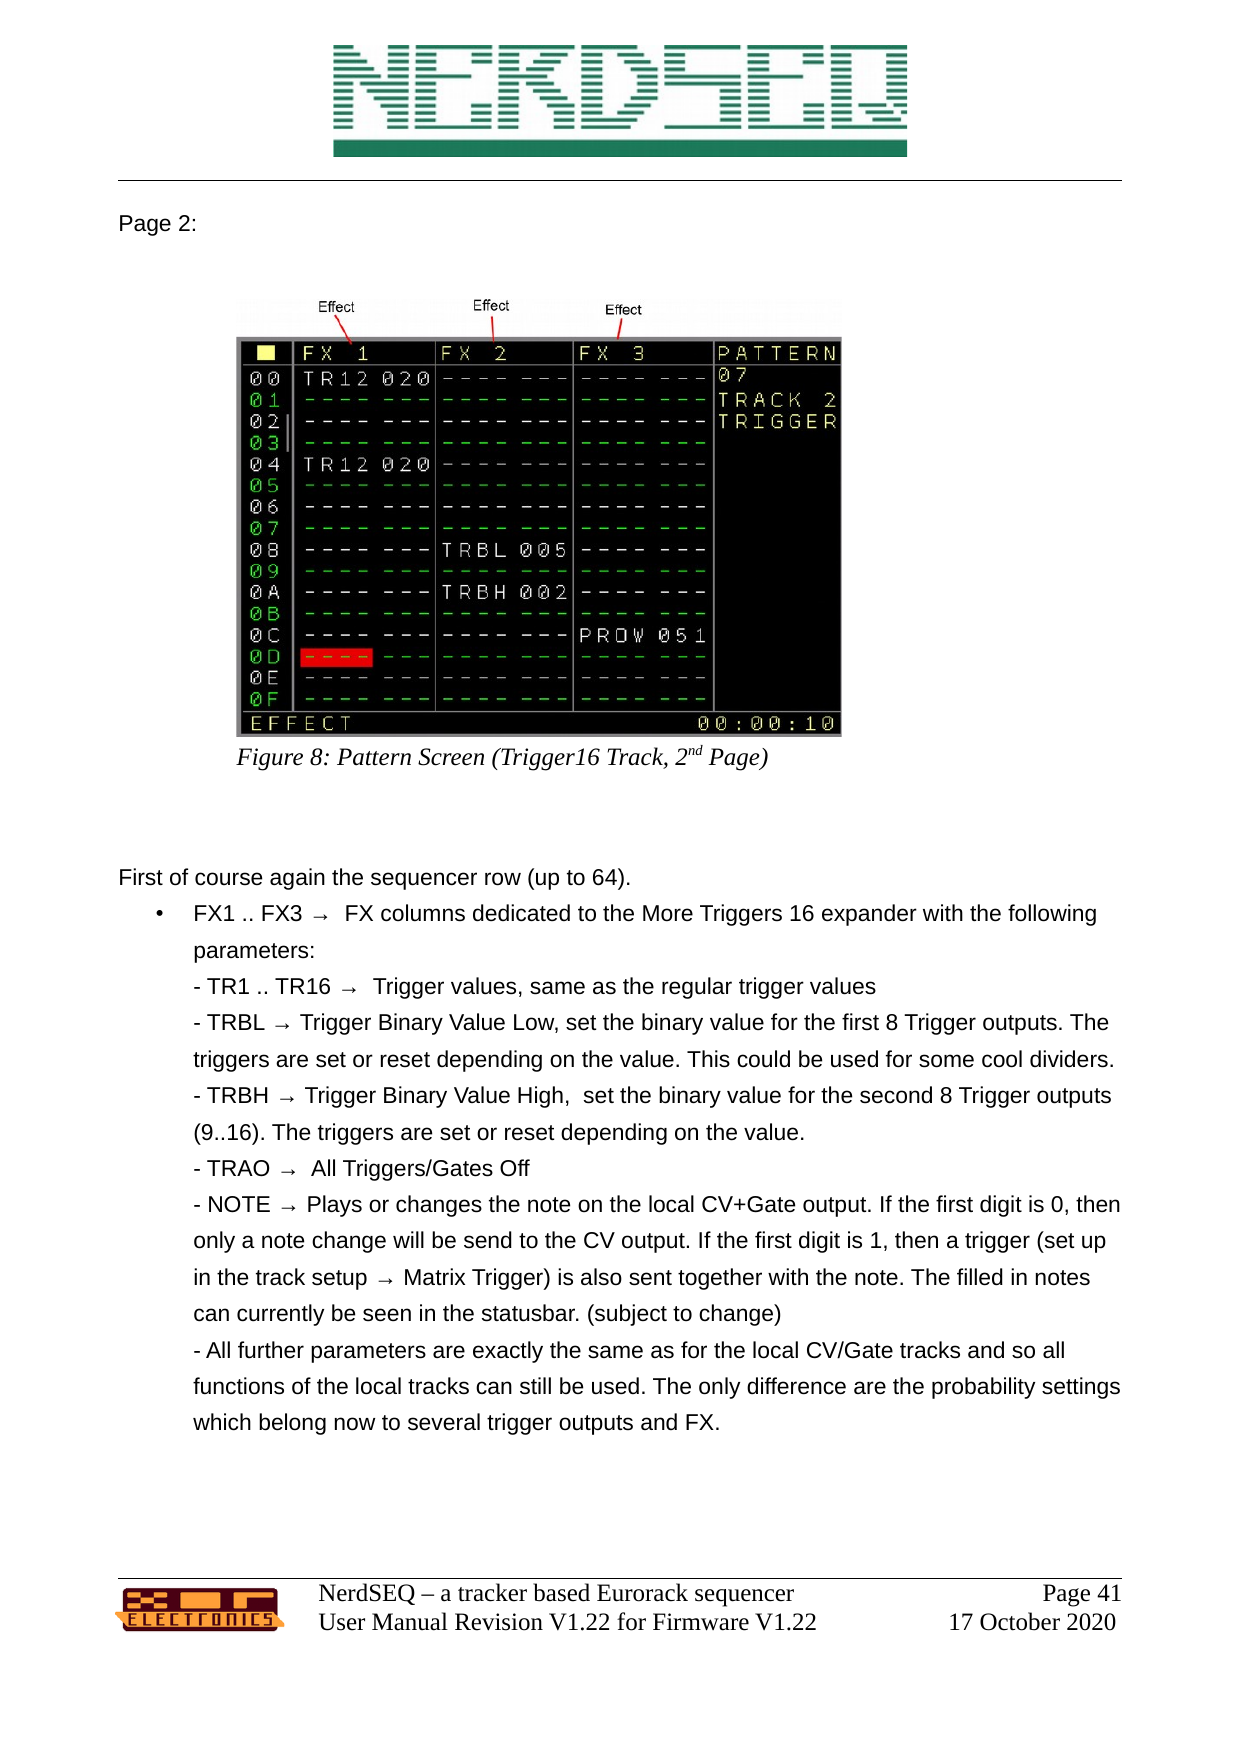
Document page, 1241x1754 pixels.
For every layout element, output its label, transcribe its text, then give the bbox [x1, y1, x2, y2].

list - All further parameters are exactly the same as for the local CV/Gate tracks and so all functions of the local tracks can still be used. The only difference are the probability settings which belong now to several trigger outputs and FX. [156, 1337, 1122, 1436]
list - TRBL → Trigger Binary Value Low, set the binary value for the first 8 Trigger outputs. The triggers are set or reset depending on the value. This could be used for some cool dividers. [156, 1009, 1122, 1072]
list - NOTE → Plays or changes the note on the local CV+Gate output. If the first digit is 0, then only a note change will be send to the CV output. If the first digit is 1, then a trigger (set up in the track setup → Matrix Trigger) is also sent together with the note. The filled in notes can currently be seen in the statusbar. (subject to change) [156, 1191, 1122, 1327]
list - TRAO → All Triggers/Gates Off [156, 1155, 1122, 1181]
list - TRBH → Trigger Binary Value High, set the binary value for the second 8 Trigger outputs (9..16). The triggers are set or reset depending on the value. [156, 1082, 1122, 1145]
list - TR1 .. TR16 → Trigger values, same as the regular trigger values [156, 973, 1122, 999]
picture [333, 45, 908, 157]
picture [236, 299, 842, 737]
text Page 2: [118, 209, 1122, 236]
text Figure 8: Pattern Screen (Trigger16 Track, 2nd Page) [236, 737, 842, 771]
picture [115, 1584, 285, 1634]
text First of course again the sequencer row (up to 64). [118, 864, 1122, 890]
list FX1 .. FX3 → FX columns dedicated to the More Triggers 16 expander with the following parameters: [156, 900, 1122, 963]
